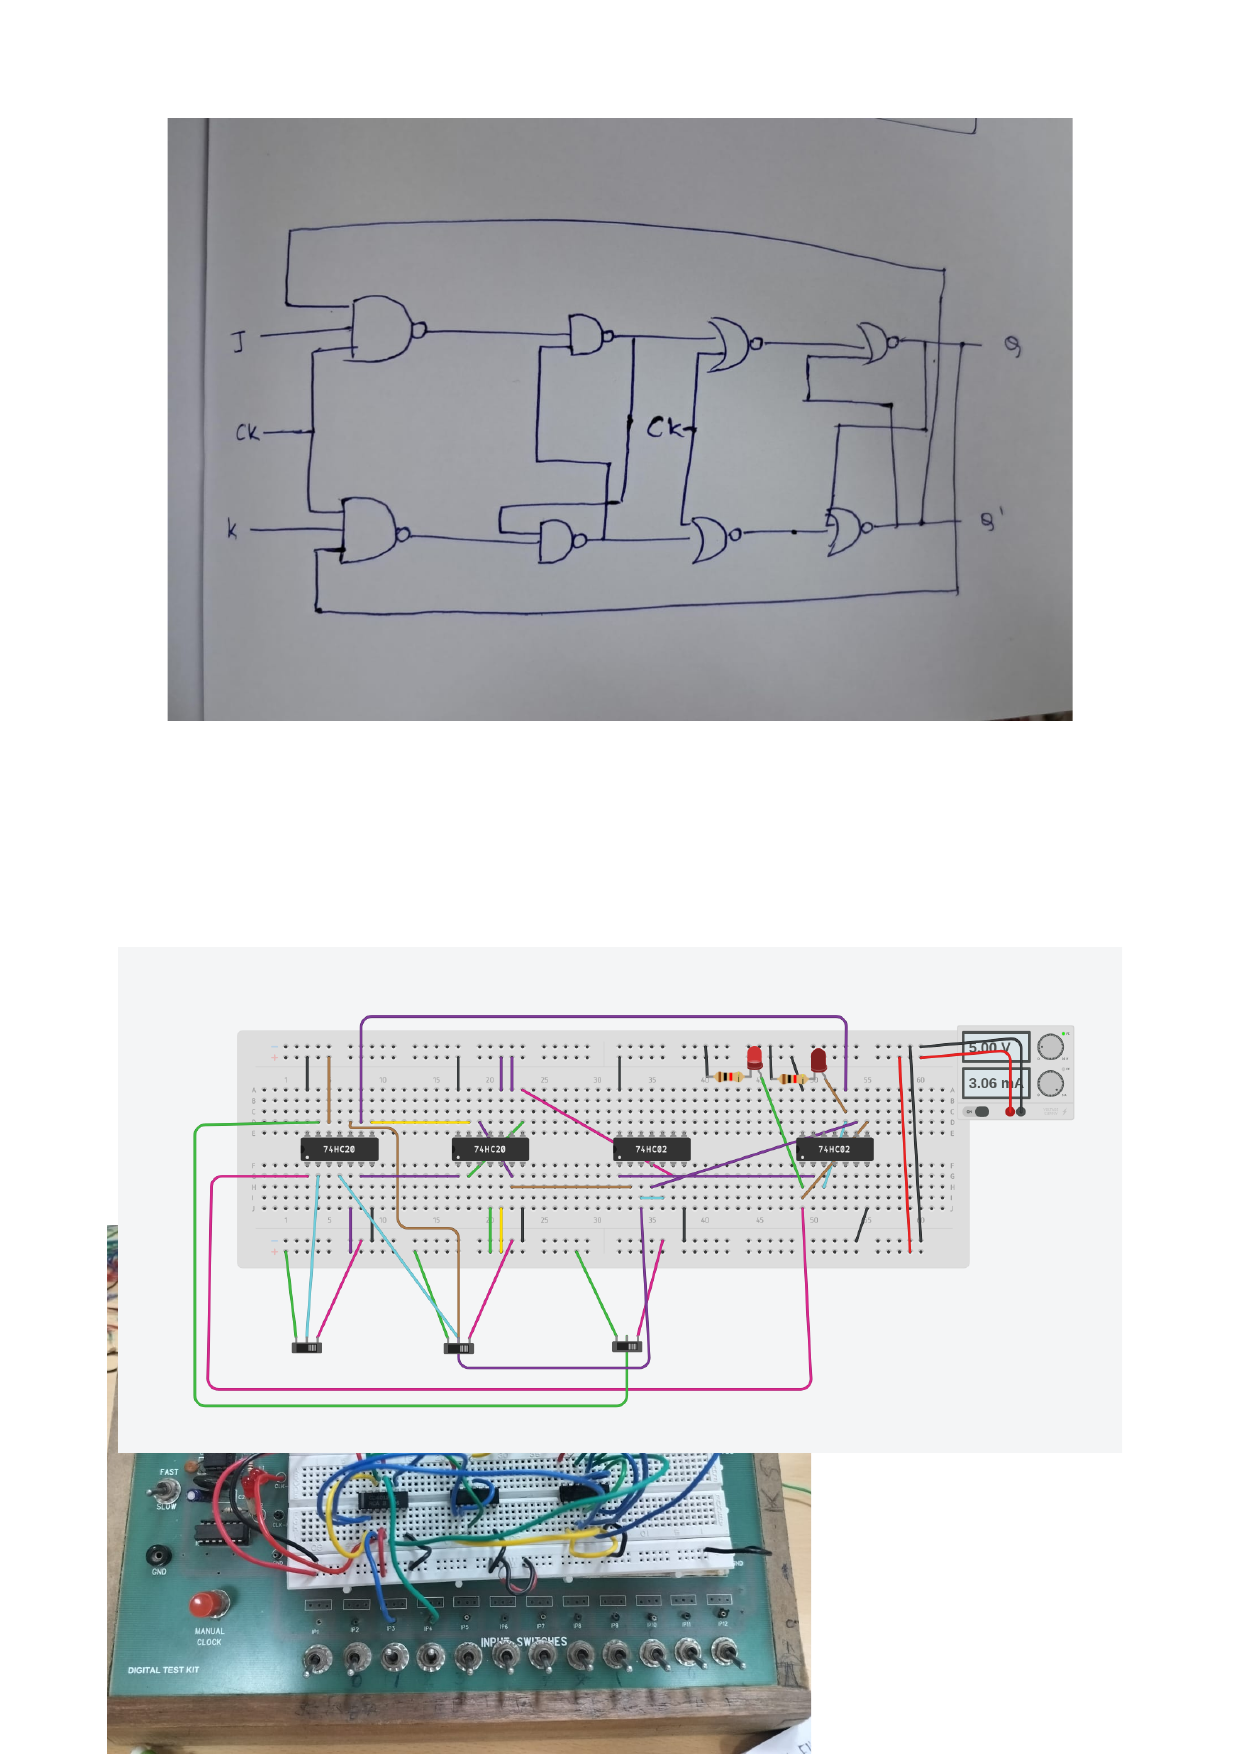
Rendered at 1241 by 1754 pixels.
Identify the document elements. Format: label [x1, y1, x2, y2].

picture [167, 118, 1073, 721]
picture [107, 947, 1123, 1754]
